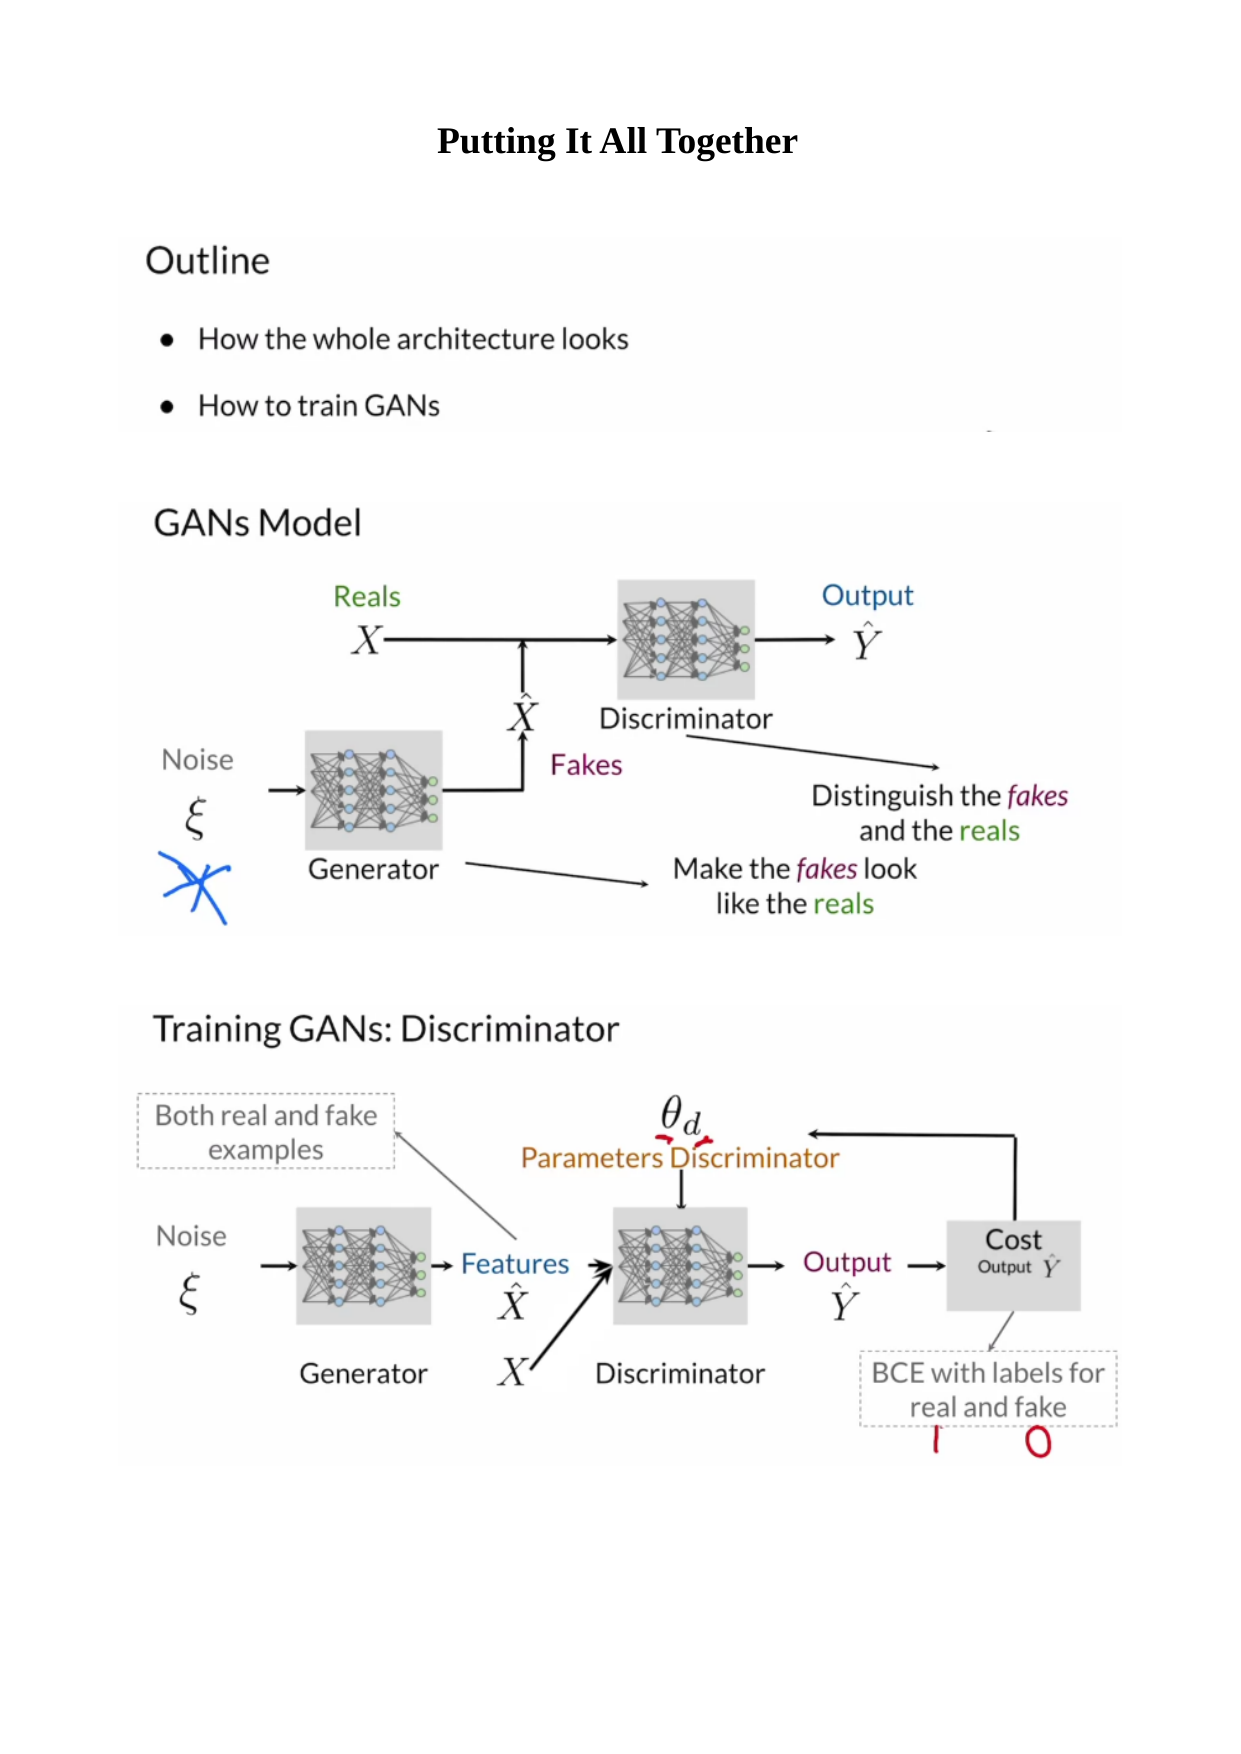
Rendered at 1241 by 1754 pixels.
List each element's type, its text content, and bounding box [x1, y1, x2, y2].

picture [118, 502, 1123, 936]
subtitle Putting It All Together [118, 118, 1122, 161]
picture [118, 1005, 1123, 1466]
picture [118, 237, 1123, 432]
